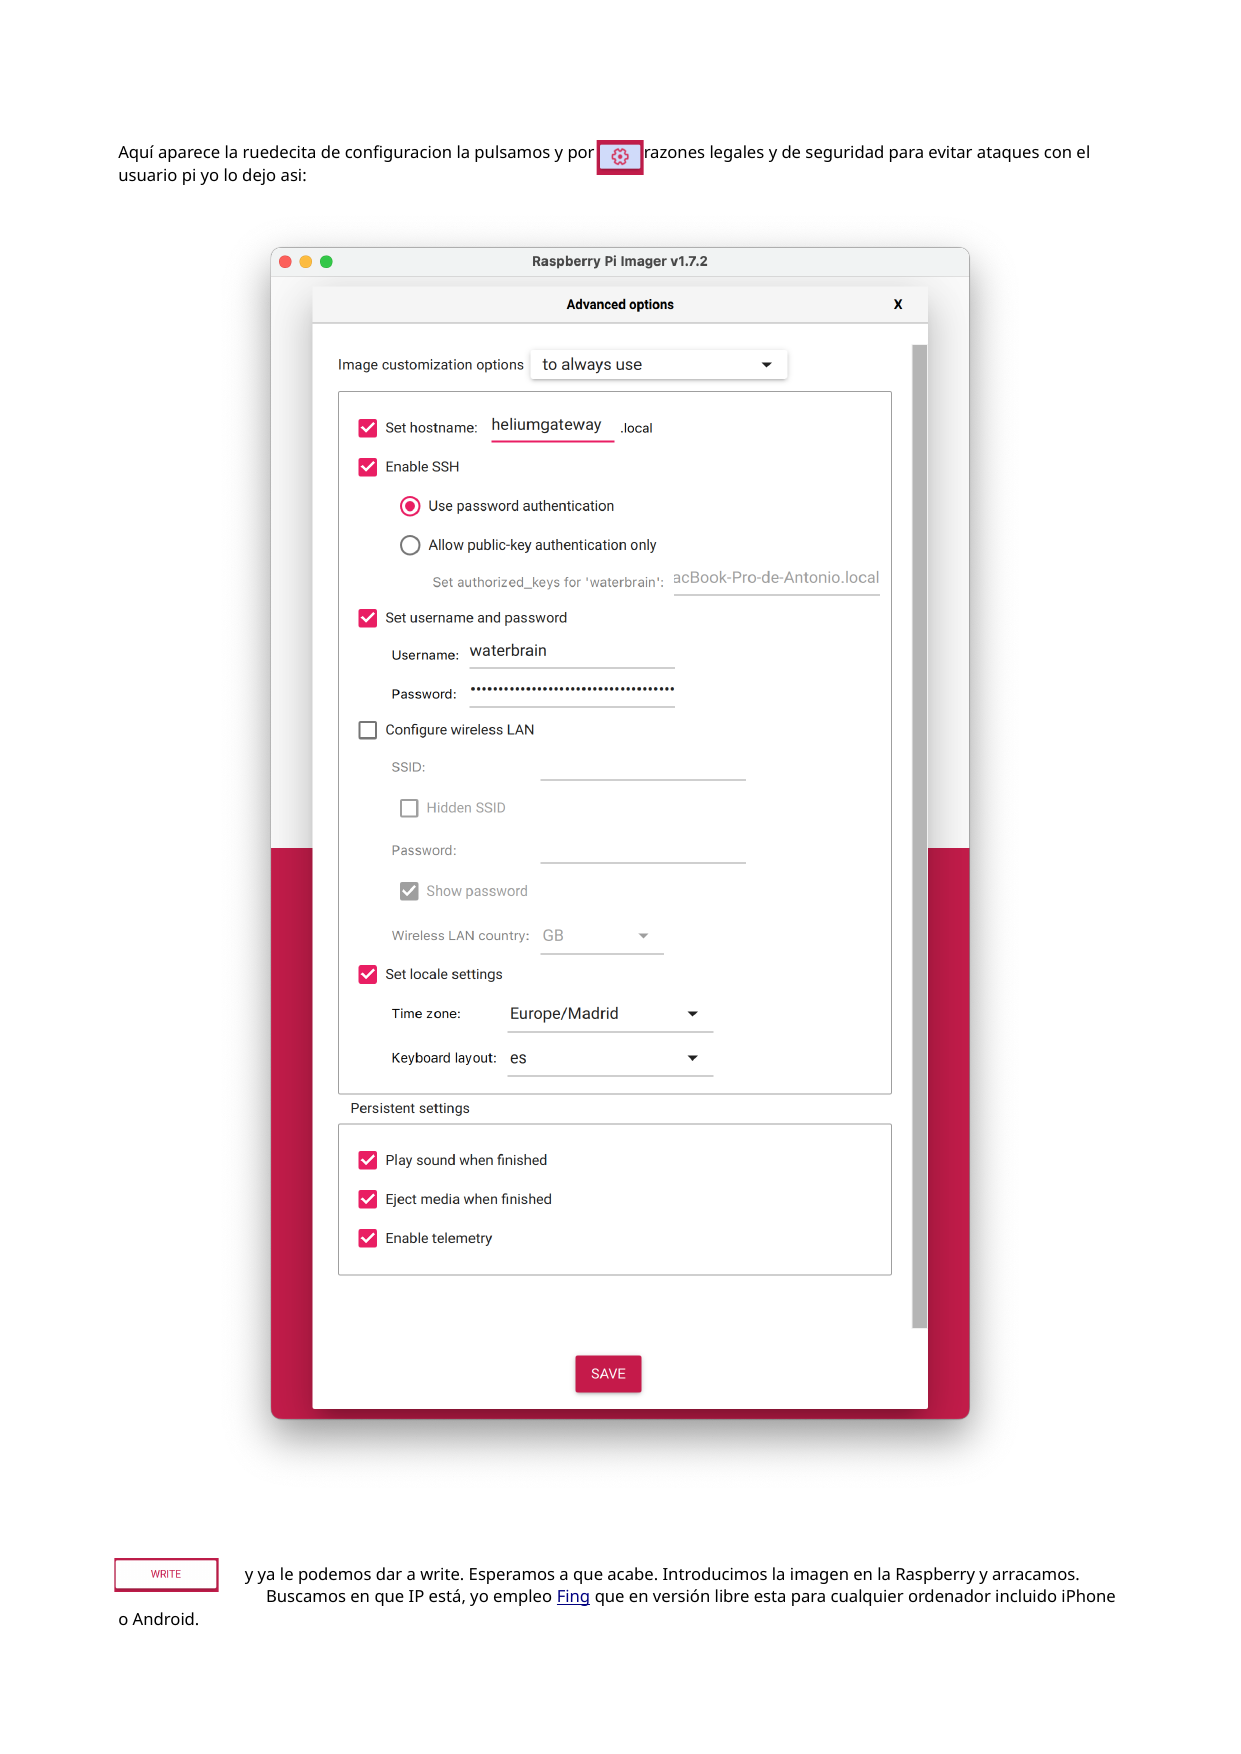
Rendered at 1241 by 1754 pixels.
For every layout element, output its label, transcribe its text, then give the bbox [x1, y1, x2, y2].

picture [213, 208, 1027, 1495]
text Aquí aparece la ruedecita de configuracion la pulsamos y por razones legales y de seguridad para evitar ataques con el usuario pi yo lo dejo asi: [118, 141, 1122, 186]
picture [114, 1558, 219, 1592]
text y ya le podemos dar a write. Esperamos a que acabe. Introducimos la imagen en la Raspberry y arracamos. [219, 1562, 1122, 1585]
text Buscamos en que IP está, yo empleo Fing que en versión libre esta para cualquier ordenador incluido iPhone o Android. [118, 1585, 1122, 1630]
picture [596, 140, 644, 175]
